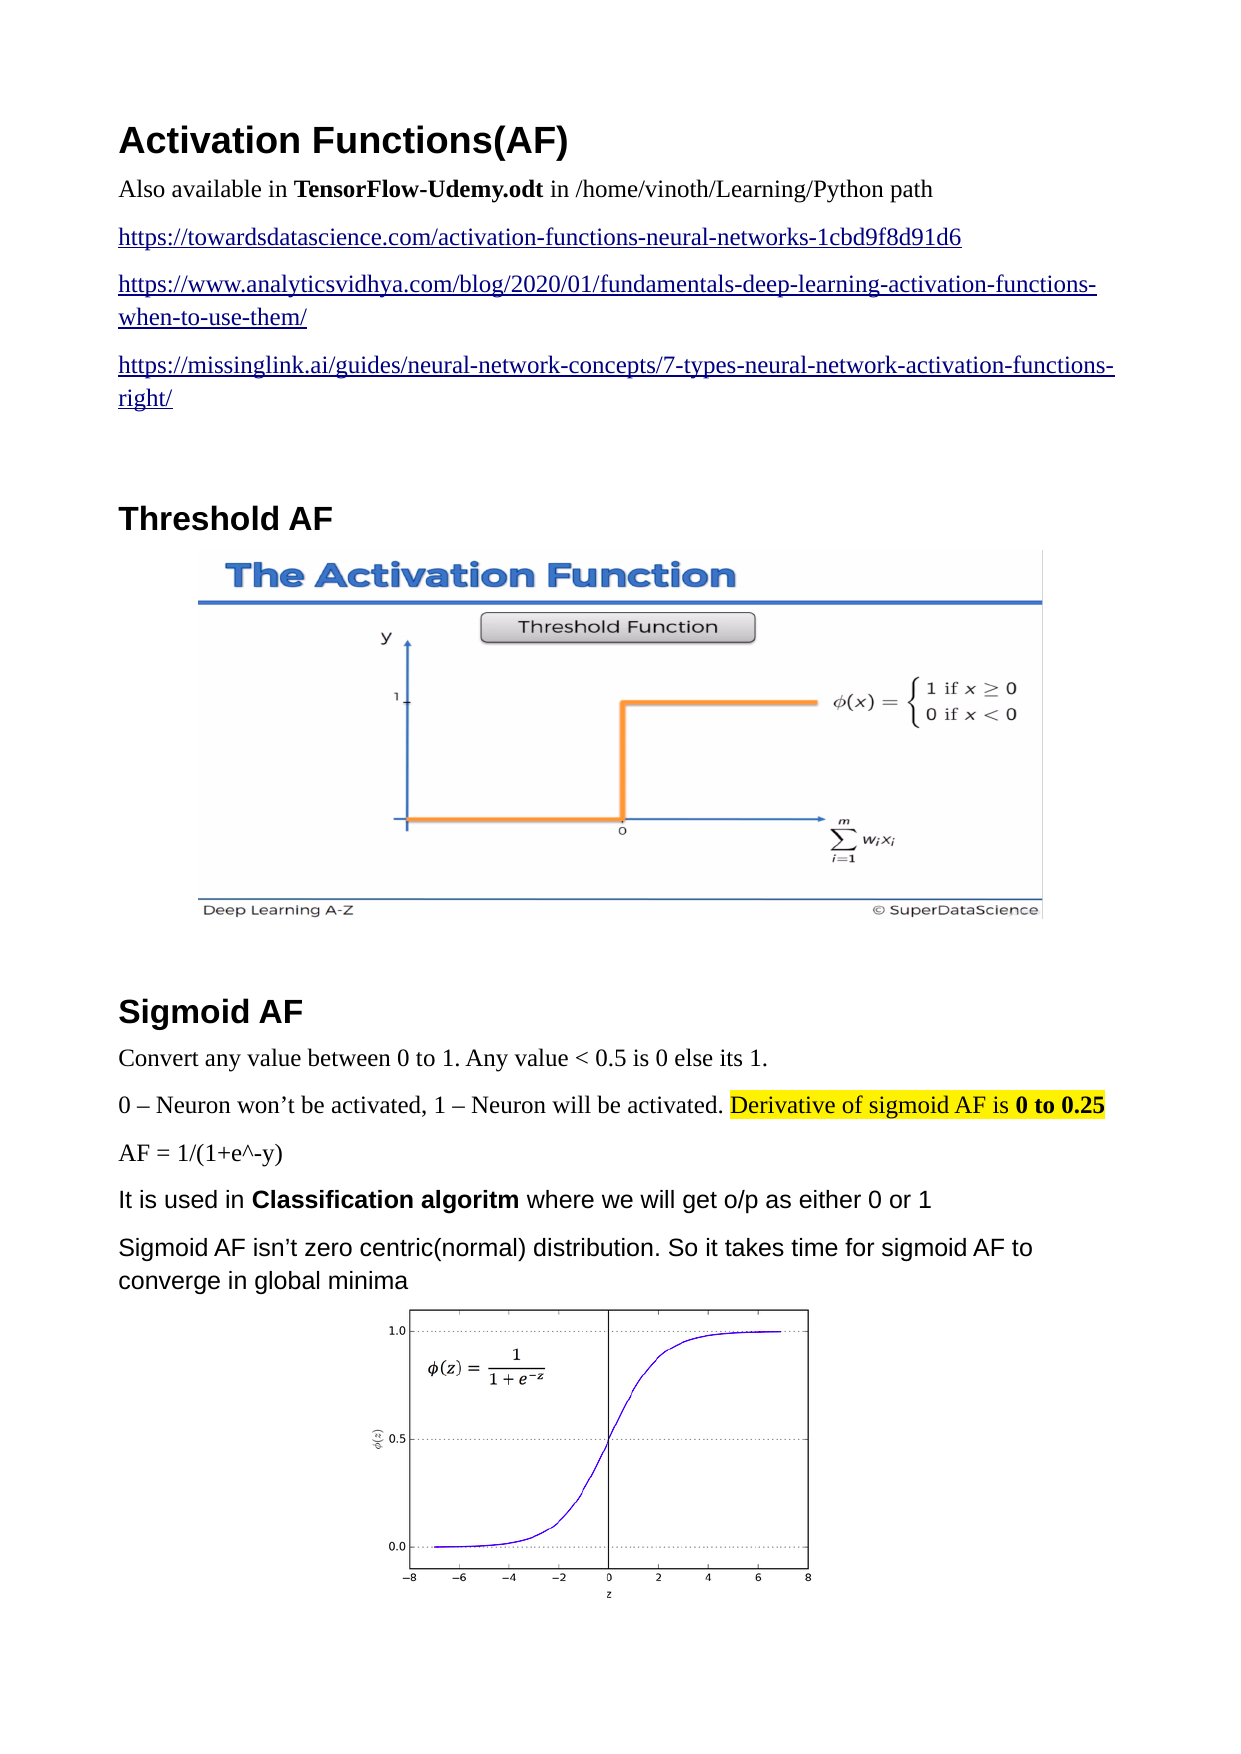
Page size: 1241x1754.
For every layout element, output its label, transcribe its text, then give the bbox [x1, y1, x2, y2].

picture [198, 550, 1043, 919]
text https://www.analyticsvidhya.com/blog/2020/01/fundamentals-deep-learning-activation-functions-when-to-use-them/ [118, 269, 1122, 331]
text 0 – Neuron won’t be activated, 1 – Neuron will be activated. Derivative of sigmoid AF is 0 to 0.25 [118, 1090, 1122, 1119]
picture [361, 1298, 829, 1605]
text Also available in TensorFlow-Udemy.odt in /home/vinoth/Learning/Python path [118, 174, 1122, 203]
text It is used in Classification algoritm where we will get o/p as either 0 or 1 [118, 1186, 1122, 1214]
subtitle Activation Functions(AF) [118, 118, 1122, 162]
text https://missinglink.ai/guides/neural-network-concepts/7-types-neural-network-activation-functions-right/ [118, 350, 1122, 412]
subtitle Threshold AF [118, 499, 1122, 538]
text https://towardsdatascience.com/activation-functions-neural-networks-1cbd9f8d91d6 [118, 222, 1122, 251]
text Convert any value between 0 to 1. Any value < 0.5 is 0 else its 1. [118, 1043, 1122, 1071]
subtitle Sigmoid AF [118, 992, 1122, 1030]
text Sigmoid AF isn’t zero centric(normal) distribution. So it takes time for sigmoid AF to converge in global minima [118, 1233, 1122, 1295]
text AF = 1/(1+e^-y) [118, 1138, 1122, 1167]
